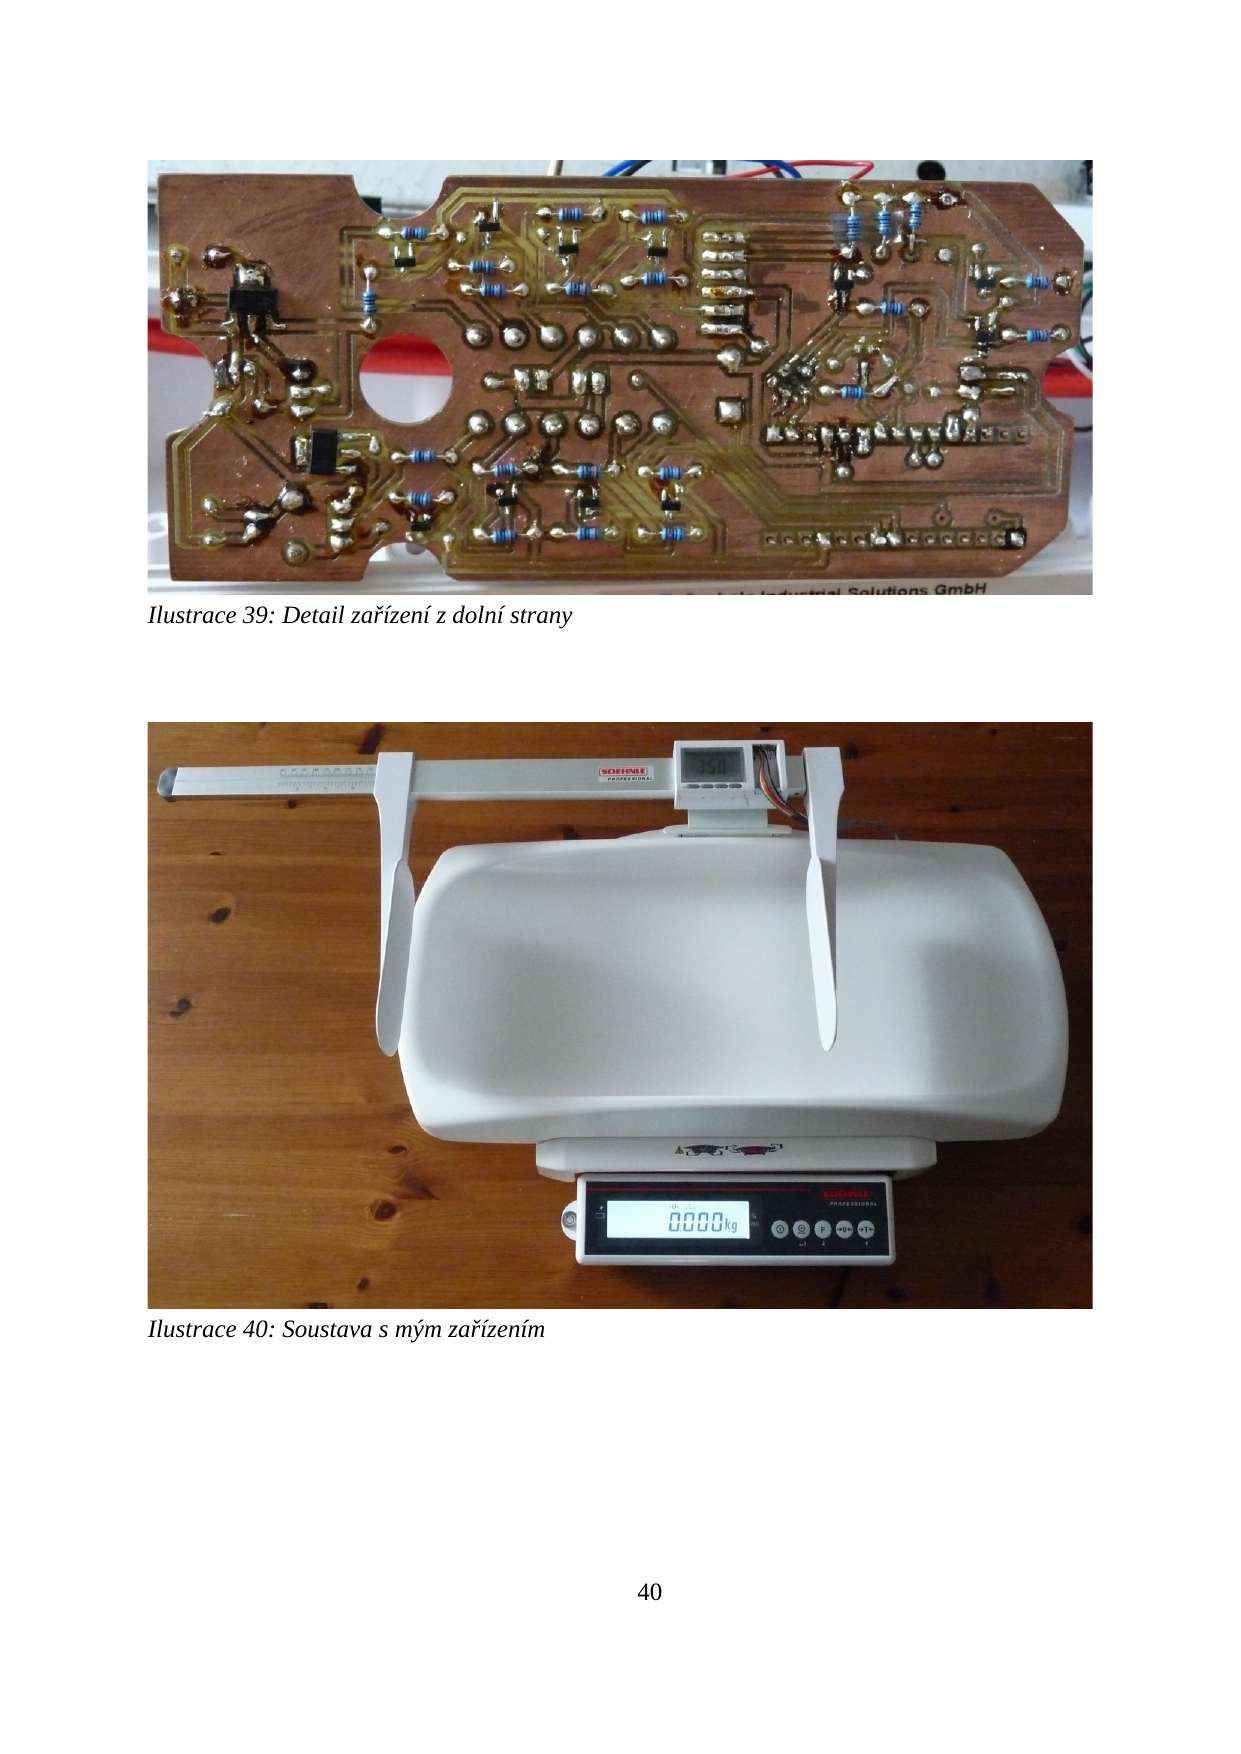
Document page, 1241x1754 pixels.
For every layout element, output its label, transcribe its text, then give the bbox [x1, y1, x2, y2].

picture [147, 722, 1093, 1309]
text Ilustrace 40: Soustava s mým zařízením [148, 1309, 1093, 1343]
text Ilustrace 39: Detail zařízení z dolní strany [148, 595, 1093, 629]
picture [147, 160, 1093, 595]
